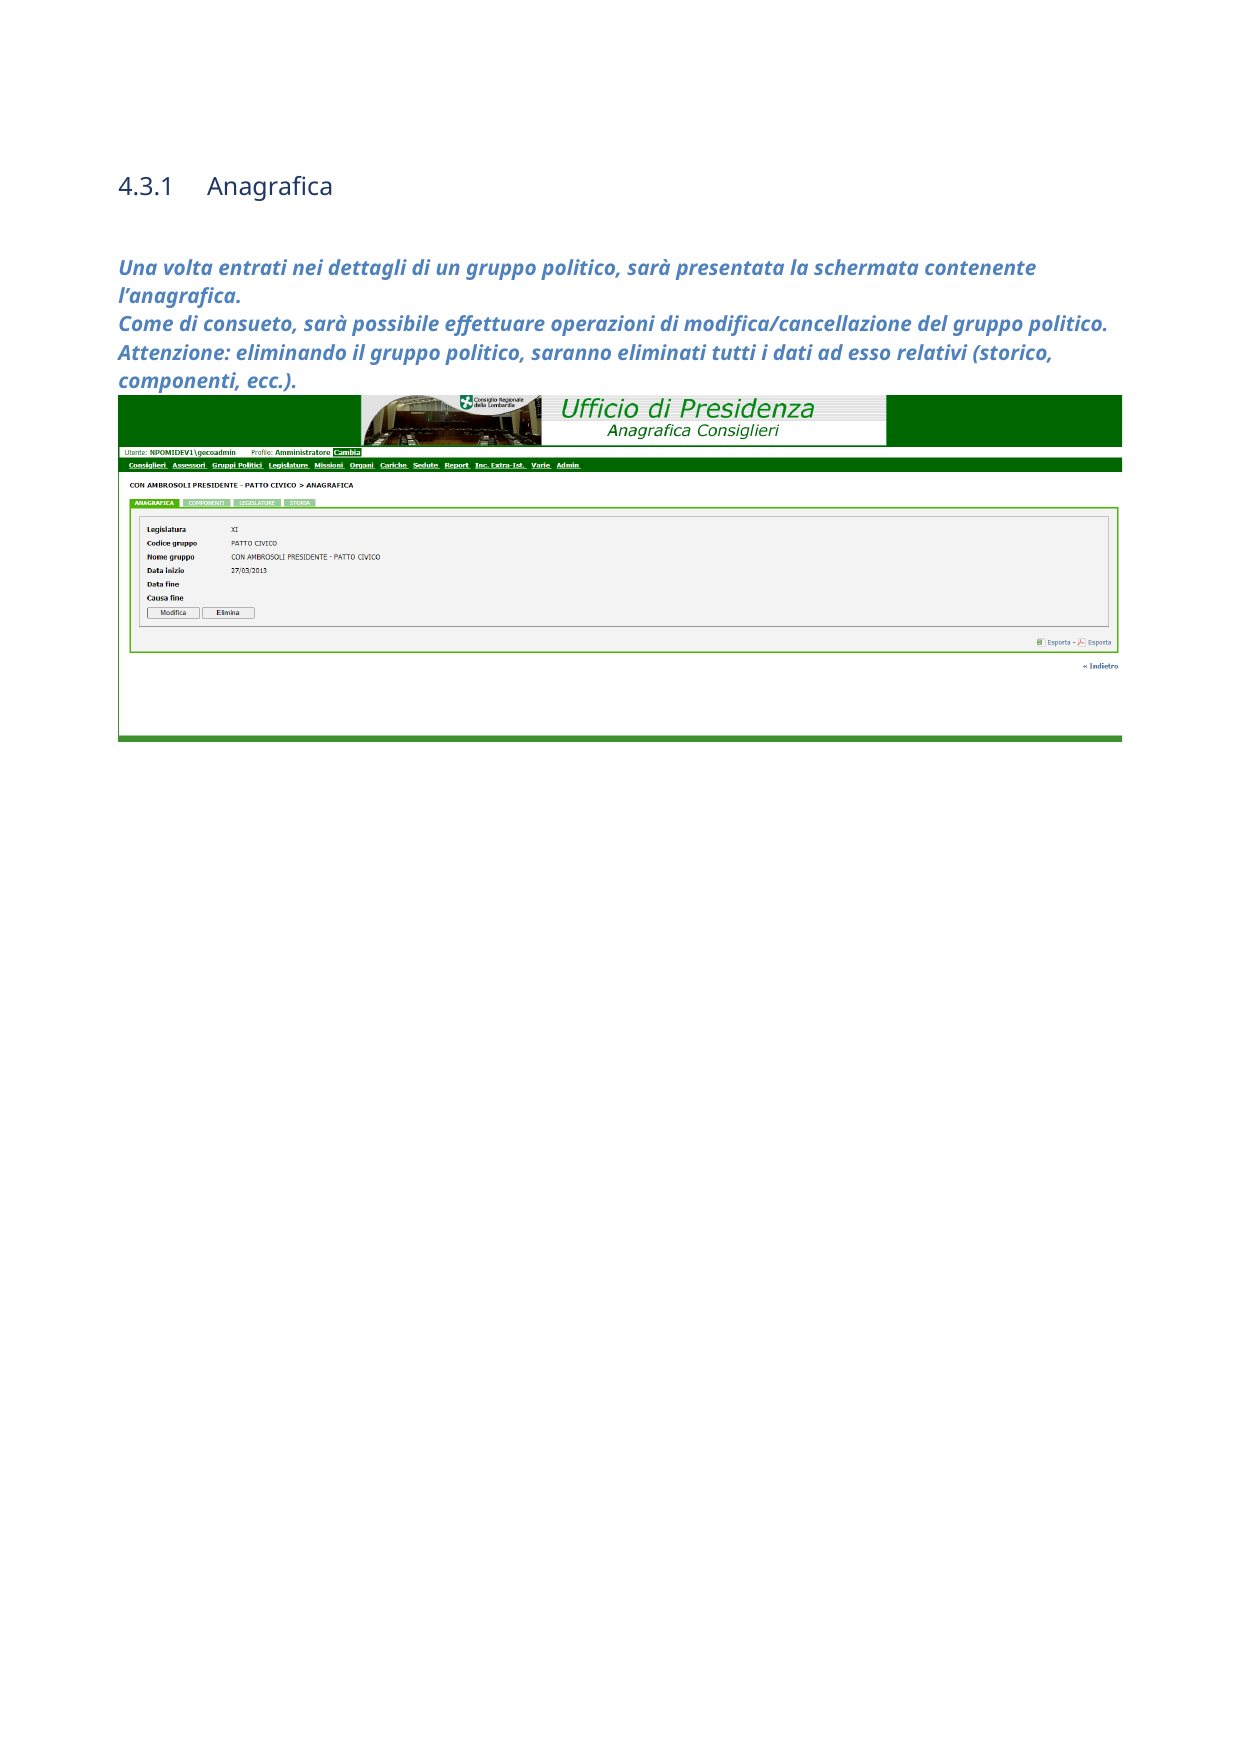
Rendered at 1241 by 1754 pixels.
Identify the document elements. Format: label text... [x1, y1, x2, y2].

text Una volta entrati nei dettagli di un gruppo politico, sarà presentata la schermata contenente l’anagrafica. [118, 253, 1122, 309]
text Come di consueto, sarà possibile effettuare operazioni di modifica/cancellazione del gruppo politico. Attenzione: eliminando il gruppo politico, saranno eliminati tutti i dati ad esso relativi (storico, componenti, ecc.). [118, 309, 1122, 395]
list Anagrafica [118, 168, 1122, 202]
